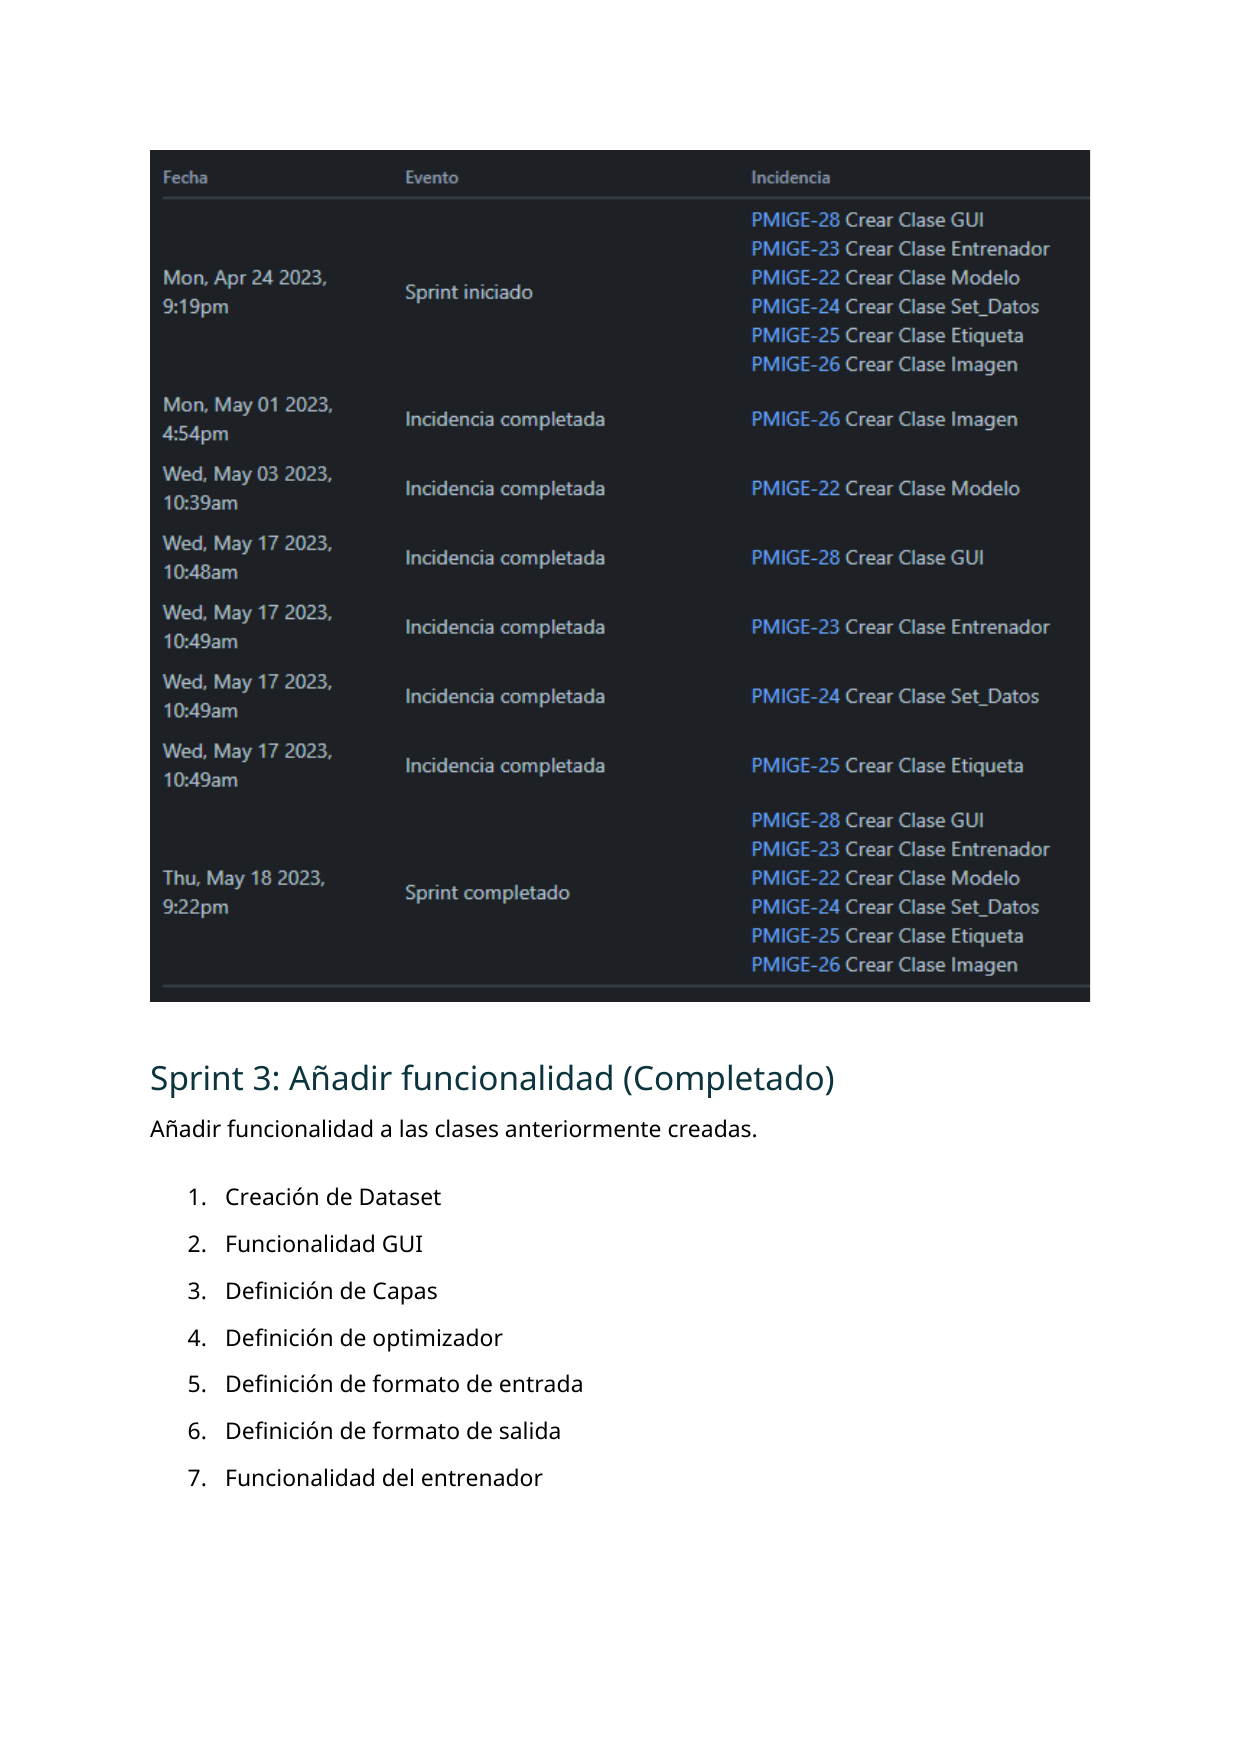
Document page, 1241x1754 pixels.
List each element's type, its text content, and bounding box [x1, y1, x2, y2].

list Funcionalidad GUI [187, 1228, 1090, 1259]
text Añadir funcionalidad a las clases anteriormente creadas. [150, 1113, 1090, 1144]
list Creación de Dataset [187, 1181, 1090, 1212]
list Definición de optimizador [187, 1321, 1090, 1353]
list Definición de formato de entrada [187, 1368, 1090, 1399]
list Definición de Capas [187, 1274, 1090, 1306]
list Funcionalidad del entrenador [187, 1462, 1090, 1493]
list Definición de formato de salida [187, 1415, 1090, 1446]
subtitle Sprint 3: Añadir funcionalidad (Completado) [150, 1055, 1090, 1101]
picture [150, 150, 1091, 1002]
